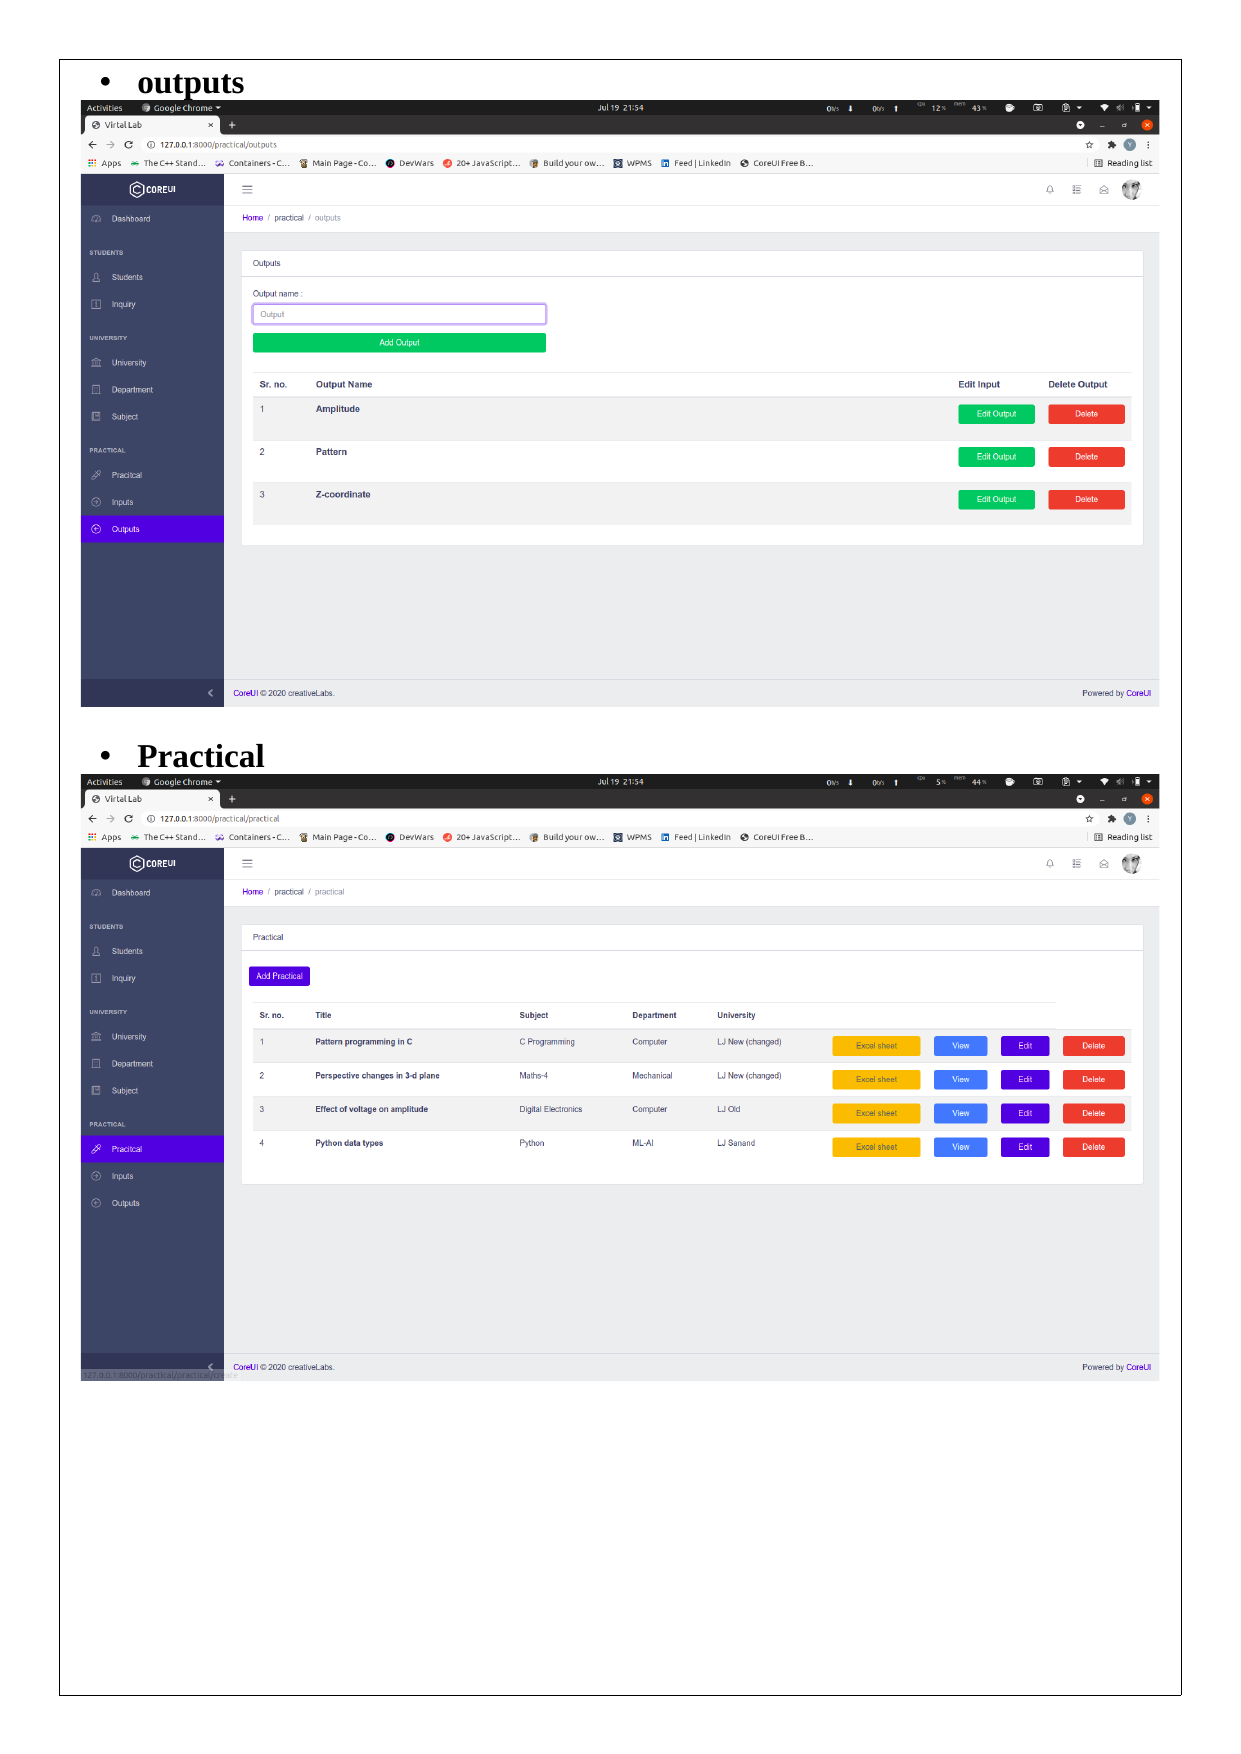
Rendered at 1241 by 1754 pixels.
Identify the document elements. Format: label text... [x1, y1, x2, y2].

list outputs [99, 62, 1178, 100]
picture [80, 100, 1160, 707]
list Practical [99, 736, 1178, 774]
picture [80, 774, 1160, 1381]
